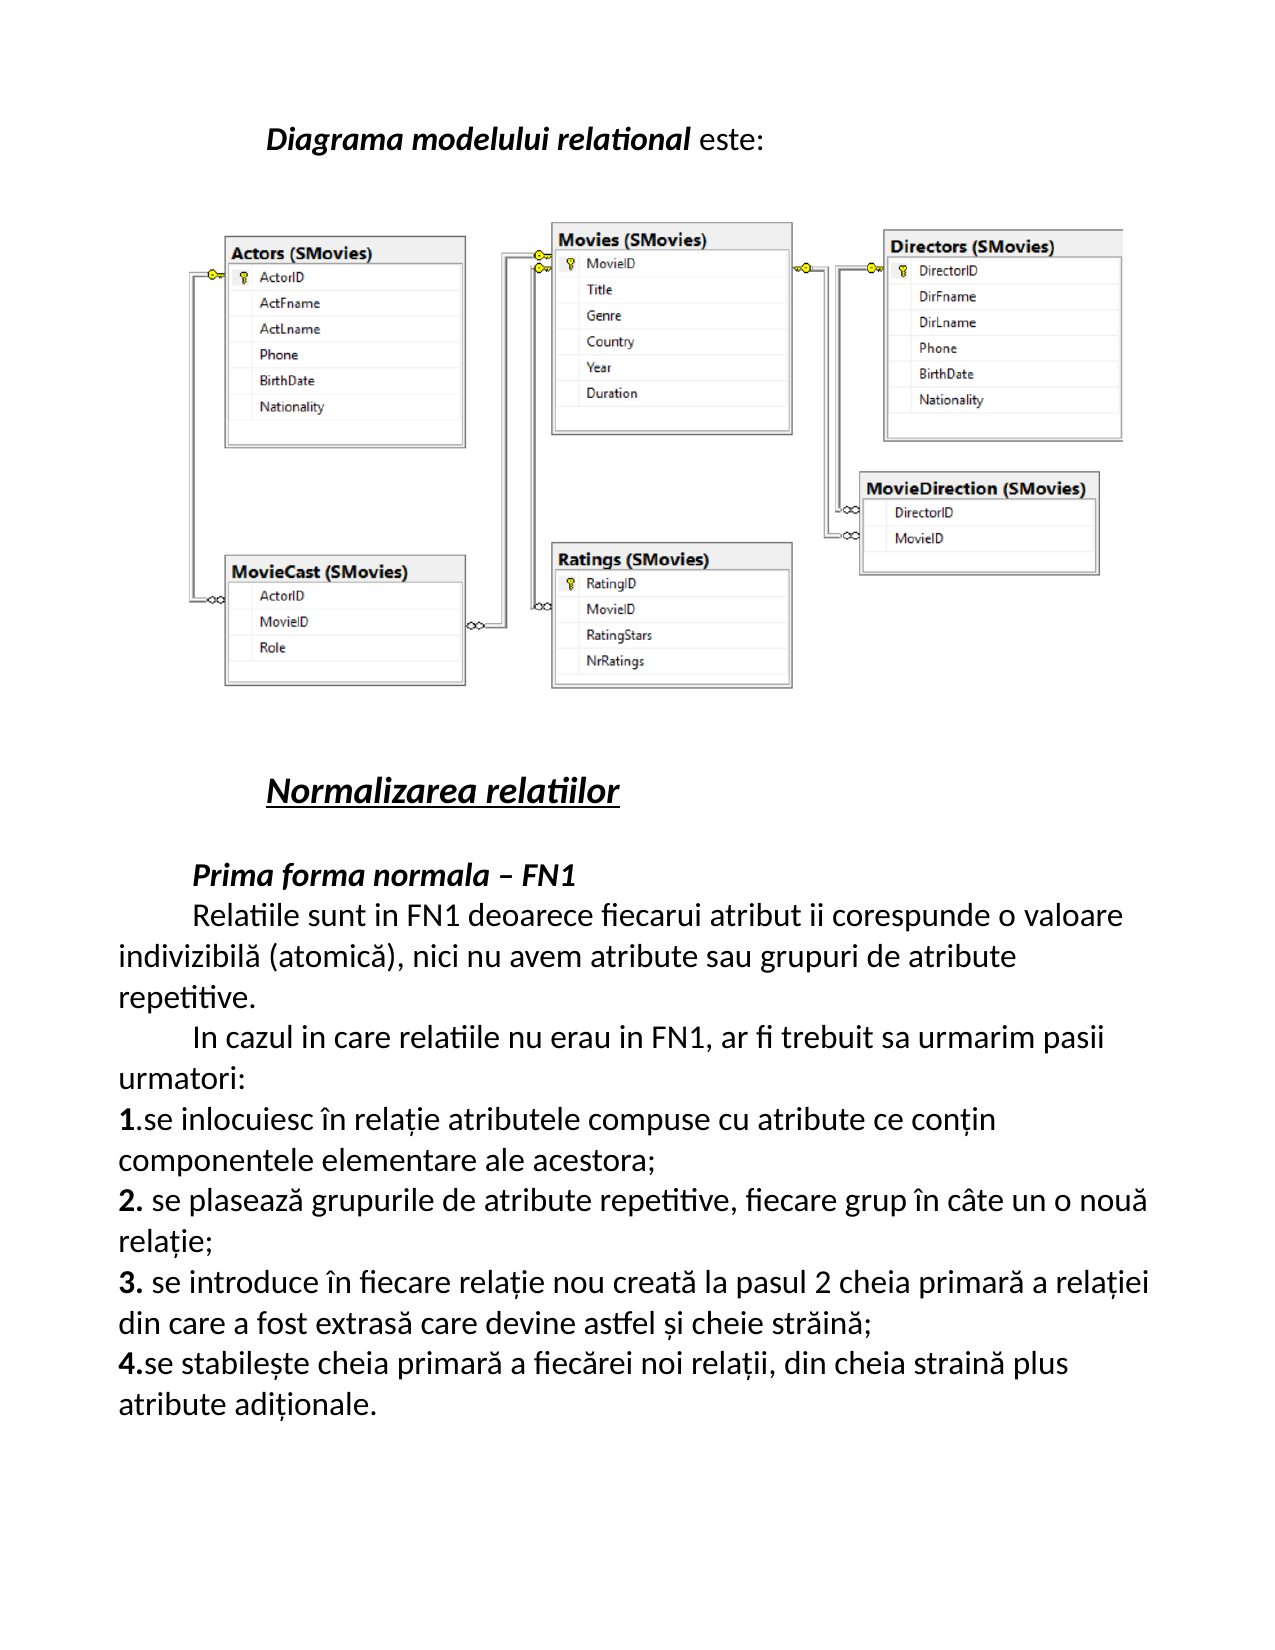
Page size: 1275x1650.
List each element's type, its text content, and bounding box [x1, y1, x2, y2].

text In cazul in care relatiile nu erau in FN1, ar fi trebuit sa urmarim pasii urmatori: [118, 1017, 1157, 1098]
text 3. se introduce în fiecare relație nou creată la pasul 2 cheia primară a relației din care a fost extrasă care devine astfel și cheie străină; [118, 1261, 1157, 1342]
text Prima forma normala – FN1 [118, 854, 1157, 894]
text Normalizarea relatiilor [118, 767, 1157, 813]
text 1.se inlocuiesc în relație atributele compuse cu atribute ce conțin componentele elementare ale acestora; [118, 1098, 1157, 1179]
list 4.se stabilește cheia primară a fiecărei noi relații, din cheia straină plus atribute adiționale. [118, 1342, 1157, 1424]
picture [152, 205, 1123, 727]
text Diagrama modelului relational este: [118, 118, 1157, 159]
text Relatiile sunt in FN1 deoarece fiecarui atribut ii corespunde o valoare indivizibilă (atomică), nici nu avem atribute sau grupuri de atribute repetitive. [118, 894, 1157, 1017]
text 2. se plasează grupurile de atribute repetitive, fiecare grup în câte un o nouă relație; [118, 1179, 1157, 1261]
